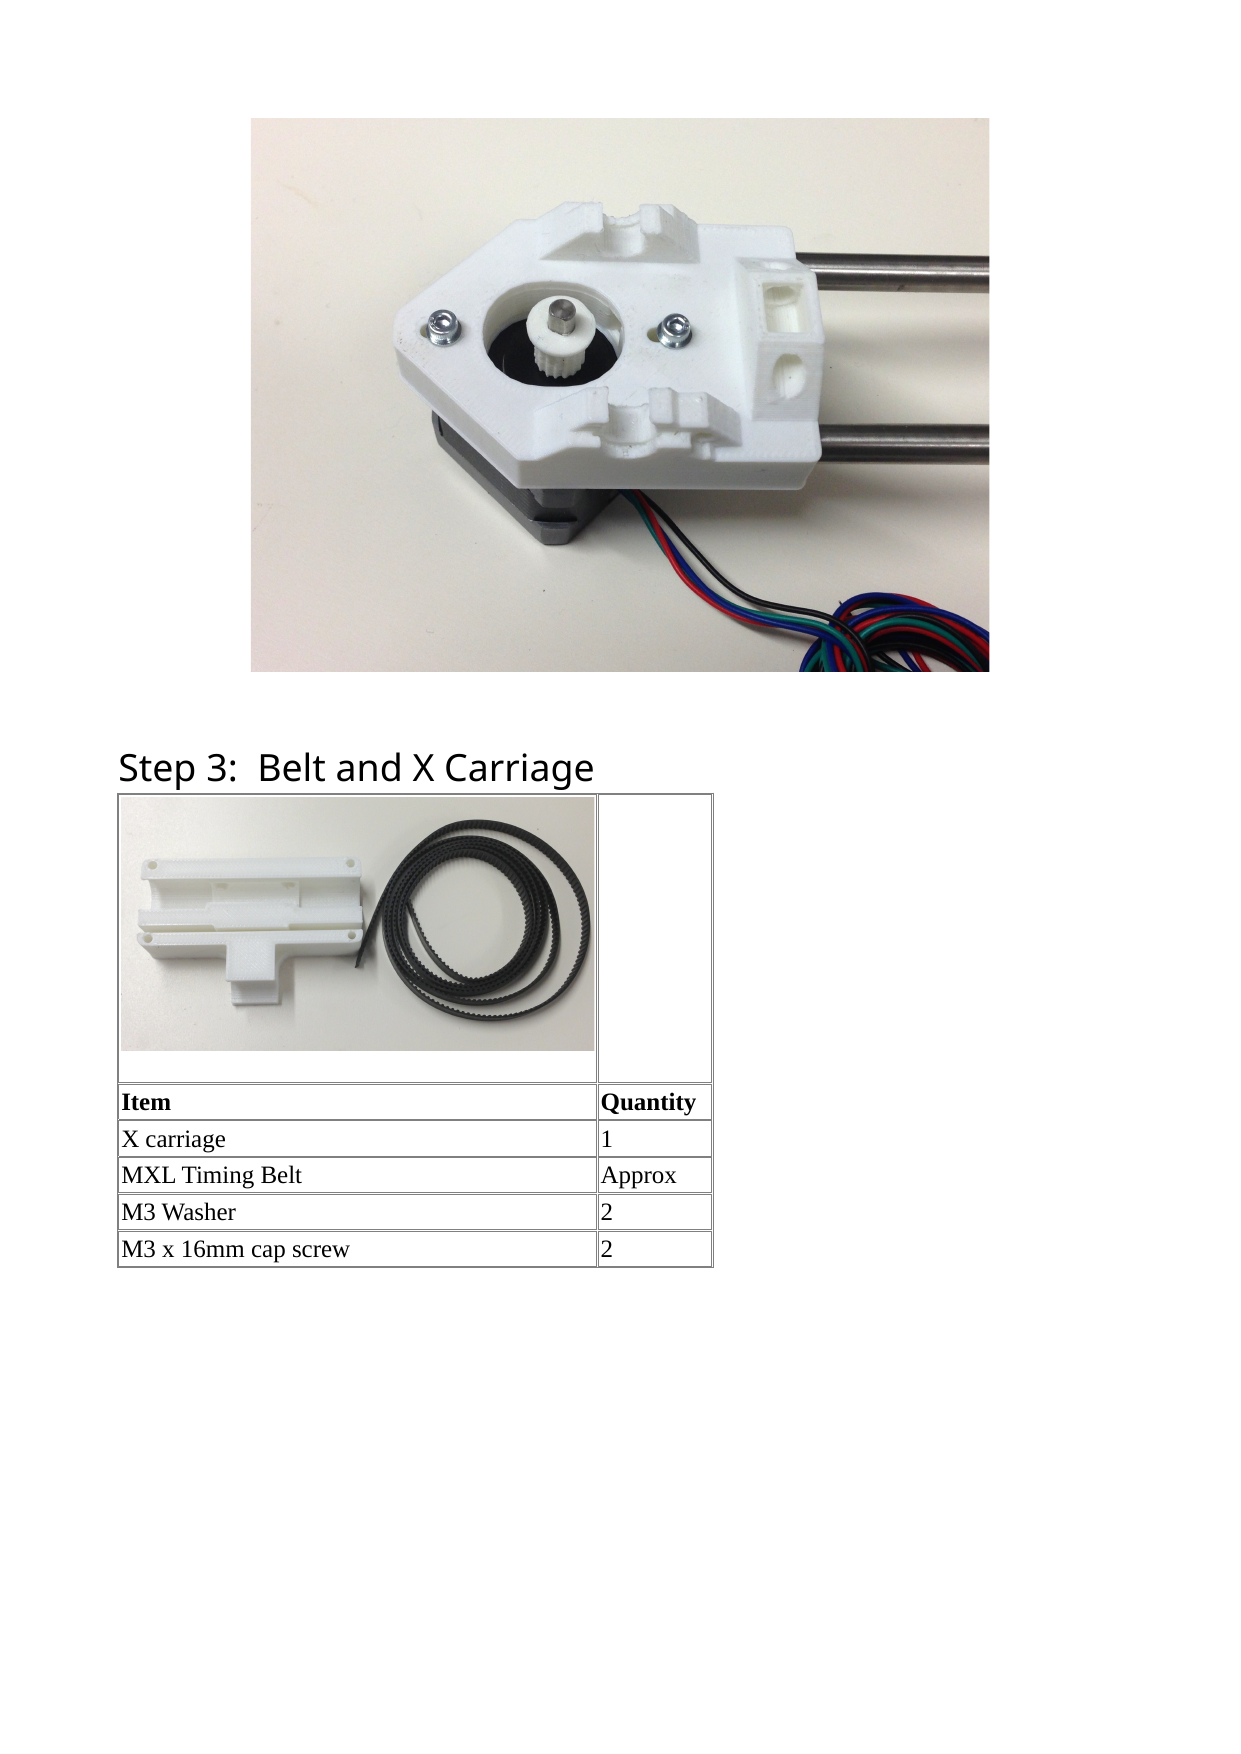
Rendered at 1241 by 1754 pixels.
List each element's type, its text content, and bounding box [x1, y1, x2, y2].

table_cell 2 [599, 1232, 711, 1266]
table_cell Approx [599, 1158, 711, 1192]
table_cell 2 [599, 1195, 711, 1229]
subtitle Step 3: Belt and X Carriage [118, 742, 1122, 793]
table_cell 1 [599, 1121, 711, 1156]
picture [121, 797, 595, 1051]
table_cell Quantity [599, 1085, 711, 1119]
picture [250, 118, 990, 672]
table_cell M3 x 16mm cap screw [119, 1232, 596, 1266]
table_header [599, 795, 711, 1082]
table_cell X carriage [119, 1121, 596, 1156]
table_cell M3 Washer [119, 1195, 596, 1229]
table_header [119, 795, 596, 1082]
table_cell MXL Timing Belt [119, 1158, 596, 1192]
table_cell Item [119, 1085, 596, 1119]
